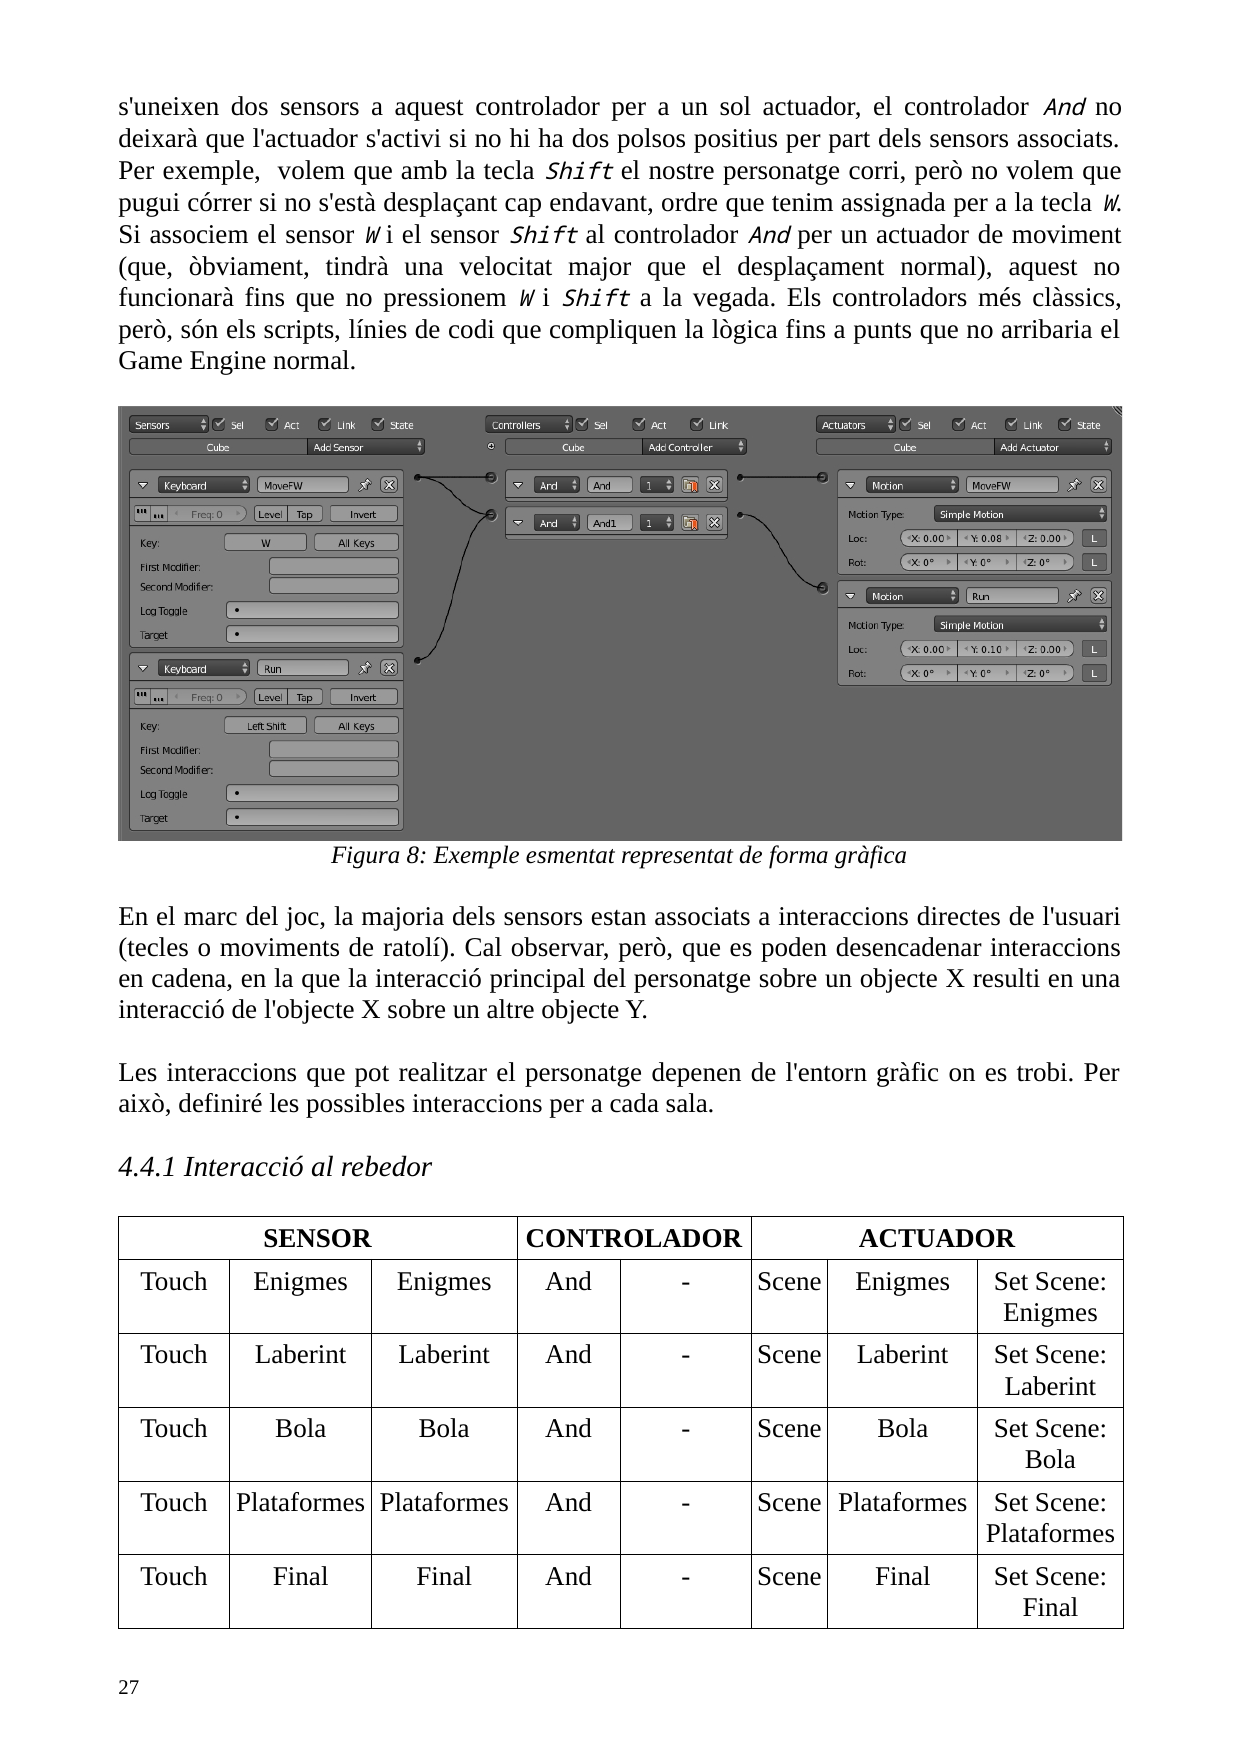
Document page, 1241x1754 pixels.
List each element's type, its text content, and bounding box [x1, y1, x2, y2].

table_cell Touch [119, 1408, 229, 1481]
picture [118, 406, 1123, 841]
table_cell And [518, 1555, 620, 1628]
table_cell Touch [119, 1482, 229, 1554]
table_cell - [621, 1482, 751, 1554]
table_cell Set Scene: Enigmes [978, 1260, 1123, 1333]
table_cell - [621, 1555, 751, 1628]
table_cell And [518, 1408, 620, 1481]
table_cell Enigmes [828, 1260, 977, 1333]
table_cell Bola [828, 1408, 977, 1481]
table_cell Final [372, 1555, 517, 1628]
text s'uneixen dos sensors a aquest controlador per a un sol actuador, el controlador And no deixarà que l'actuador s'activi si no hi ha dos polsos positius per part dels sensors associats. Per exemple, volem que amb la tecla Shift el nostre personatge corri, però no volem que pugui córrer si no s'està desplaçant cap endavant, ordre que tenim assignada per a la tecla W. Si associem el sensor W i el sensor Shift al controlador And per un actuador de moviment (que, òbviament, tindrà una velocitat major que el desplaçament normal), aquest no funcionarà fins que no pressionem W i Shift a la vegada. Els controladors més clàssics, però, són els scripts, línies de codi que compliquen la lògica fins a punts que no arribaria el Game Engine normal. [118, 91, 1122, 376]
table_cell Set Scene: Bola [978, 1408, 1123, 1481]
text 4.4.1 Interacció al rebedor [118, 1149, 1122, 1183]
table_cell And [518, 1334, 620, 1407]
table_cell Enigmes [372, 1260, 517, 1333]
table_cell Scene [752, 1482, 827, 1554]
table_cell - [621, 1408, 751, 1481]
table_cell Bola [230, 1408, 371, 1481]
table_cell Final [230, 1555, 371, 1628]
table_cell Set Scene: Laberint [978, 1334, 1123, 1407]
table_header ACTUADOR [752, 1217, 1123, 1259]
table_cell Plataformes [828, 1482, 977, 1554]
table_cell Scene [752, 1260, 827, 1333]
table_cell Plataformes [230, 1482, 371, 1554]
table_cell Laberint [230, 1334, 371, 1407]
table_cell - [621, 1260, 751, 1333]
table_cell Bola [372, 1408, 517, 1481]
table_cell Laberint [828, 1334, 977, 1407]
table_cell Scene [752, 1408, 827, 1481]
text Les interaccions que pot realitzar el personatge depenen de l'entorn gràfic on es trobi. Per això, definiré les possibles interaccions per a cada sala. [118, 1056, 1122, 1118]
table_cell Final [828, 1555, 977, 1628]
table_cell Touch [119, 1260, 229, 1333]
table_header SENSOR [119, 1217, 517, 1259]
table_cell Enigmes [230, 1260, 371, 1333]
table_cell And [518, 1260, 620, 1333]
table_cell And [518, 1482, 620, 1554]
table_cell Touch [119, 1555, 229, 1628]
table_cell - [621, 1334, 751, 1407]
table_cell Scene [752, 1555, 827, 1628]
table_cell Set Scene: Plataformes [978, 1482, 1123, 1554]
text Figura 8: Exemple esmentat representat de forma gràfica [118, 841, 1122, 869]
table_header CONTROLADOR [518, 1217, 751, 1259]
table_cell Touch [119, 1334, 229, 1407]
table_cell Laberint [372, 1334, 517, 1407]
text En el marc del joc, la majoria dels sensors estan associats a interaccions directes de l'usuari (tecles o moviments de ratolí). Cal observar, però, que es poden desencadenar interaccions en cadena, en la que la interacció principal del personatge sobre un objecte X resulti en una interacció de l'objecte X sobre un altre objecte Y. [118, 900, 1122, 1024]
table_cell Scene [752, 1334, 827, 1407]
table_cell Set Scene: Final [978, 1555, 1123, 1628]
table_cell Plataformes [372, 1482, 517, 1554]
